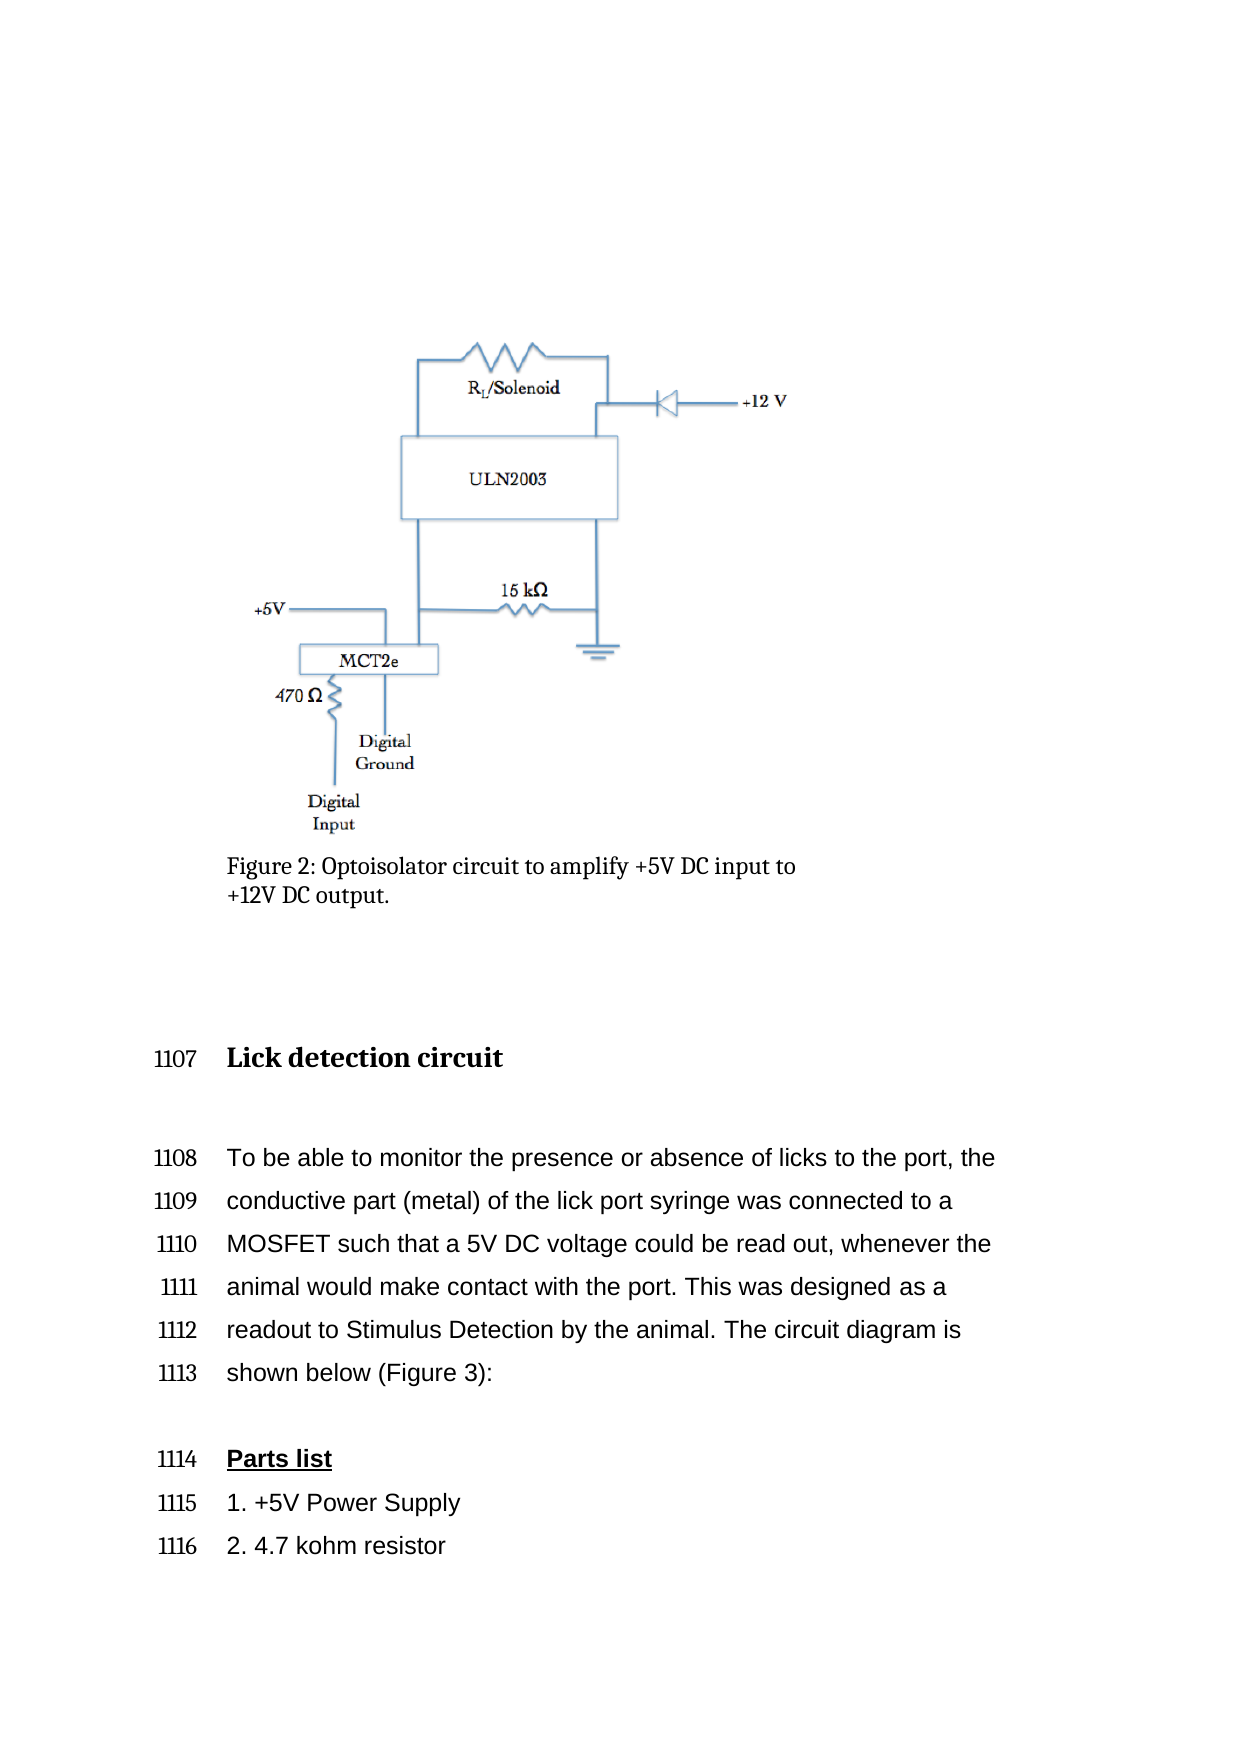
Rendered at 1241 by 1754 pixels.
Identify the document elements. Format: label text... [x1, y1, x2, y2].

text Figure 2: Optoisolator circuit to amplify +5V DC input to +12V DC output. [226, 303, 812, 909]
subtitle Lick detection circuit [226, 1041, 1014, 1074]
text 2. 4.7 kohm resistor [226, 1531, 1014, 1559]
text To be able to monitor the presence or absence of licks to the port, the conductive part (metal) of the lick port syringe was connected to a MOSFET such that a 5V DC voltage could be read out, whenever the animal would make contact with the port. This was designed as a readout to Stimulus Detection by the animal. The circuit diagram is shown below (Figure 3): [226, 1143, 1014, 1387]
text 1. +5V Power Supply [226, 1488, 1014, 1516]
text Parts list [226, 1444, 1014, 1473]
picture [247, 302, 792, 840]
